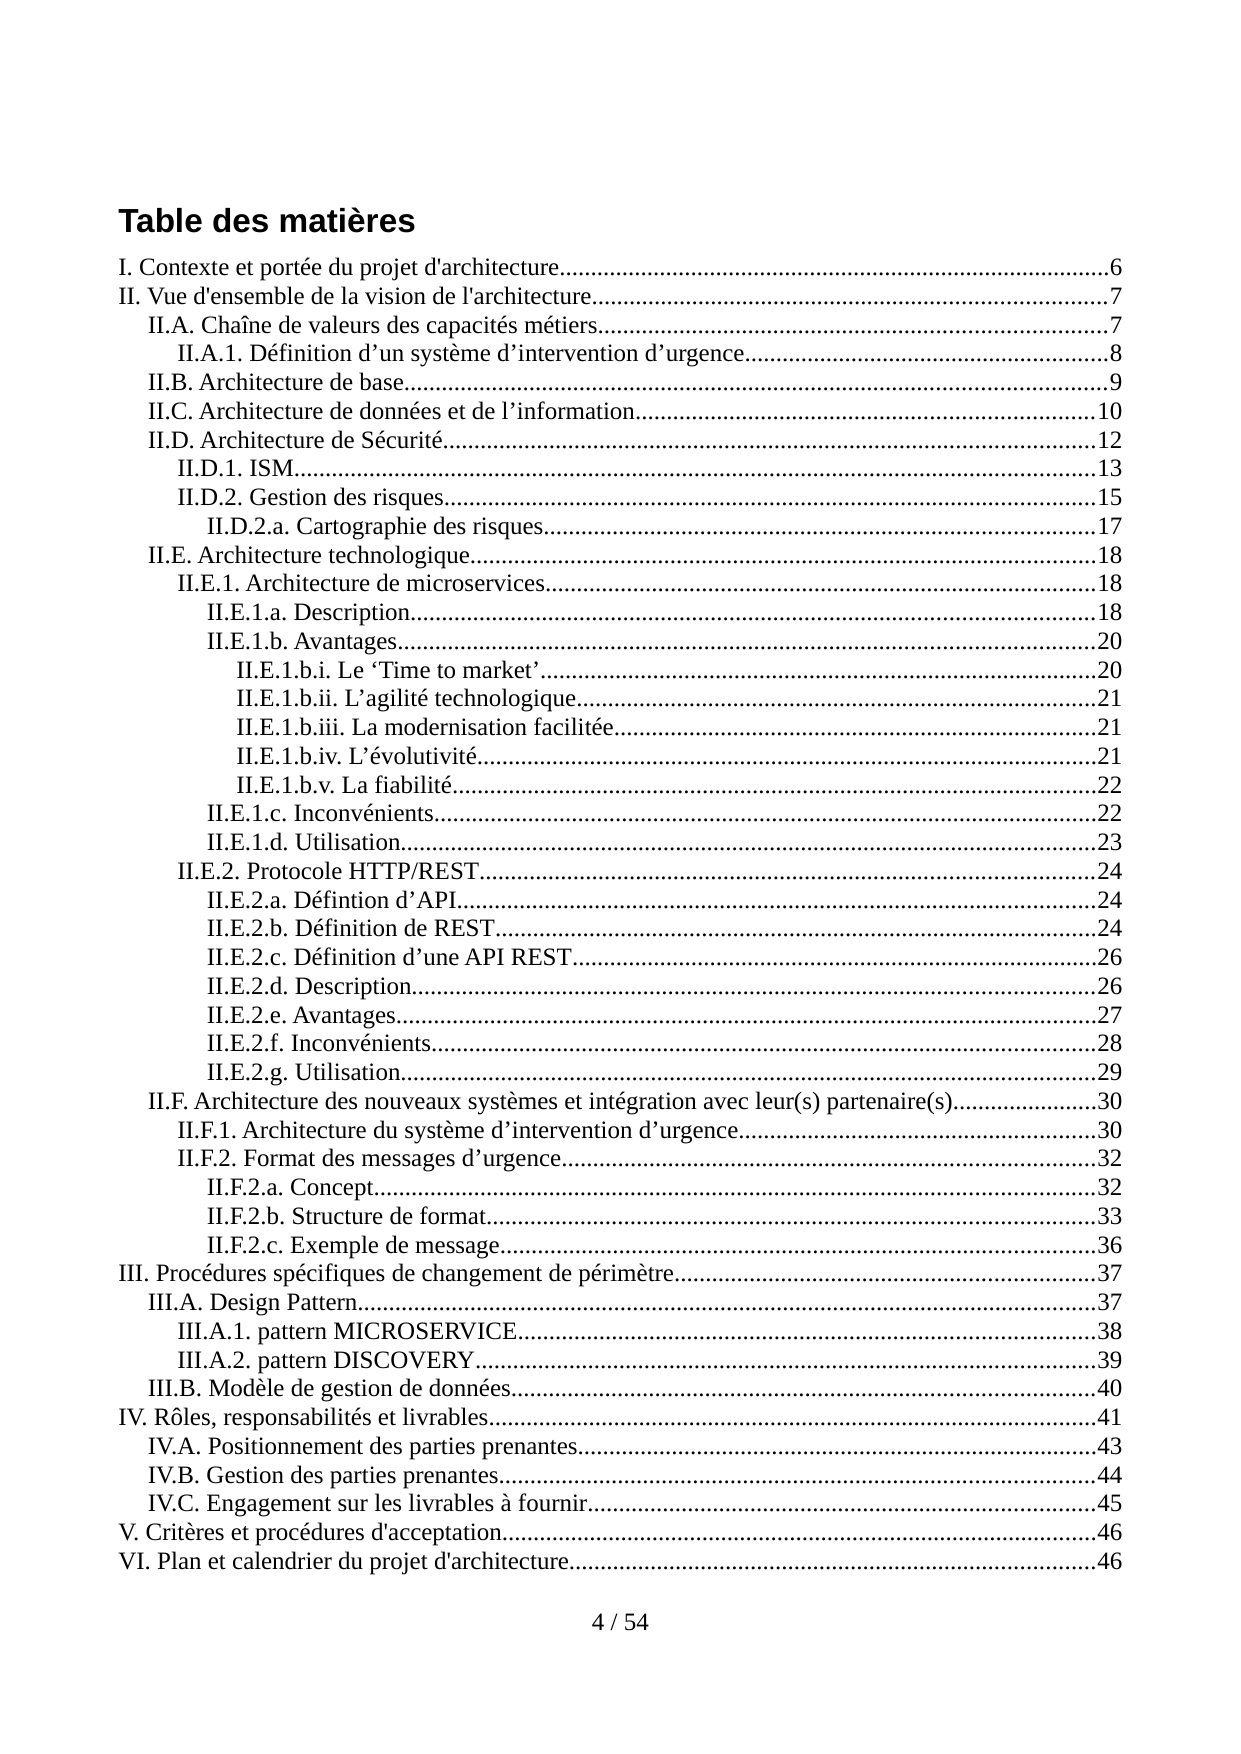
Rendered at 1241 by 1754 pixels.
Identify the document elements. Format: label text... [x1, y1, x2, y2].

text II.F.2.c. Exemple de message 36 [207, 1230, 1122, 1258]
text IV.B. Gestion des parties prenantes 44 [148, 1460, 1122, 1488]
text II.E.2.b. Définition de REST 24 [207, 913, 1122, 942]
text II.F.2. Format des messages d’urgence 32 [177, 1143, 1122, 1172]
text II.F.1. Architecture du système d’intervention d’urgence 30 [177, 1115, 1122, 1143]
text III.A. Design Pattern 37 [148, 1287, 1122, 1316]
text II.E.2.f. Inconvénients 28 [207, 1028, 1122, 1057]
text VI. Plan et calendrier du projet d'architecture 46 [118, 1546, 1122, 1575]
text II.E.1.b.iv. L’évolutivité 21 [236, 741, 1122, 770]
text V. Critères et procédures d'acceptation 46 [118, 1517, 1122, 1546]
text II.E.1.b. Avantages 20 [207, 626, 1122, 655]
text II.E.2.c. Définition d’une API REST 26 [207, 942, 1122, 971]
text II.E.2.g. Utilisation 29 [207, 1057, 1122, 1086]
text IV. Rôles, responsabilités et livrables 41 [118, 1402, 1122, 1431]
text II.E.1. Architecture de microservices 18 [177, 568, 1122, 597]
text IV.A. Positionnement des parties prenantes 43 [148, 1431, 1122, 1460]
text II.E.1.d. Utilisation 23 [207, 827, 1122, 856]
text II.D.2. Gestion des risques 15 [177, 482, 1122, 511]
text IV.C. Engagement sur les livrables à fournir 45 [148, 1488, 1122, 1517]
text III.A.2. pattern DISCOVERY 39 [177, 1345, 1122, 1373]
text III. Procédures spécifiques de changement de périmètre 37 [118, 1258, 1122, 1287]
text II.F. Architecture des nouveaux systèmes et intégration avec leur(s) partenaire(s) 30 [148, 1086, 1122, 1115]
text I. Contexte et portée du projet d'architecture 6 [118, 252, 1122, 281]
text II.E.2.d. Description 26 [207, 971, 1122, 1000]
text II.D.1. ISM 13 [177, 453, 1122, 482]
text II.E.1.b.iii. La modernisation facilitée 21 [236, 712, 1122, 741]
text II.D. Architecture de Sécurité 12 [148, 425, 1122, 453]
text II.A. Chaîne de valeurs des capacités métiers 7 [148, 310, 1122, 338]
subtitle Table des matières [118, 201, 1122, 240]
text II.E.1.b.v. La fiabilité 22 [236, 770, 1122, 798]
text II.E. Architecture technologique 18 [148, 540, 1122, 568]
text II.A.1. Définition d’un système d’intervention d’urgence 8 [177, 338, 1122, 367]
text II.E.1.b.ii. L’agilité technologique 21 [236, 683, 1122, 712]
text II.D.2.a. Cartographie des risques 17 [207, 511, 1122, 540]
text II.E.2. Protocole HTTP/REST 24 [177, 856, 1122, 885]
text II.E.2.e. Avantages 27 [207, 1000, 1122, 1028]
text II.F.2.a. Concept 32 [207, 1172, 1122, 1201]
text II. Vue d'ensemble de la vision de l'architecture 7 [118, 281, 1122, 310]
text II.E.1.b.i. Le ‘Time to market’ 20 [236, 655, 1122, 683]
text III.B. Modèle de gestion de données 40 [148, 1373, 1122, 1402]
text II.E.1.c. Inconvénients 22 [207, 798, 1122, 827]
text II.E.1.a. Description 18 [207, 597, 1122, 626]
text II.E.2.a. Défintion d’API 24 [207, 885, 1122, 913]
text II.B. Architecture de base 9 [148, 367, 1122, 396]
text II.C. Architecture de données et de l’information 10 [148, 396, 1122, 425]
text II.F.2.b. Structure de format 33 [207, 1201, 1122, 1230]
text III.A.1. pattern MICROSERVICE 38 [177, 1316, 1122, 1345]
